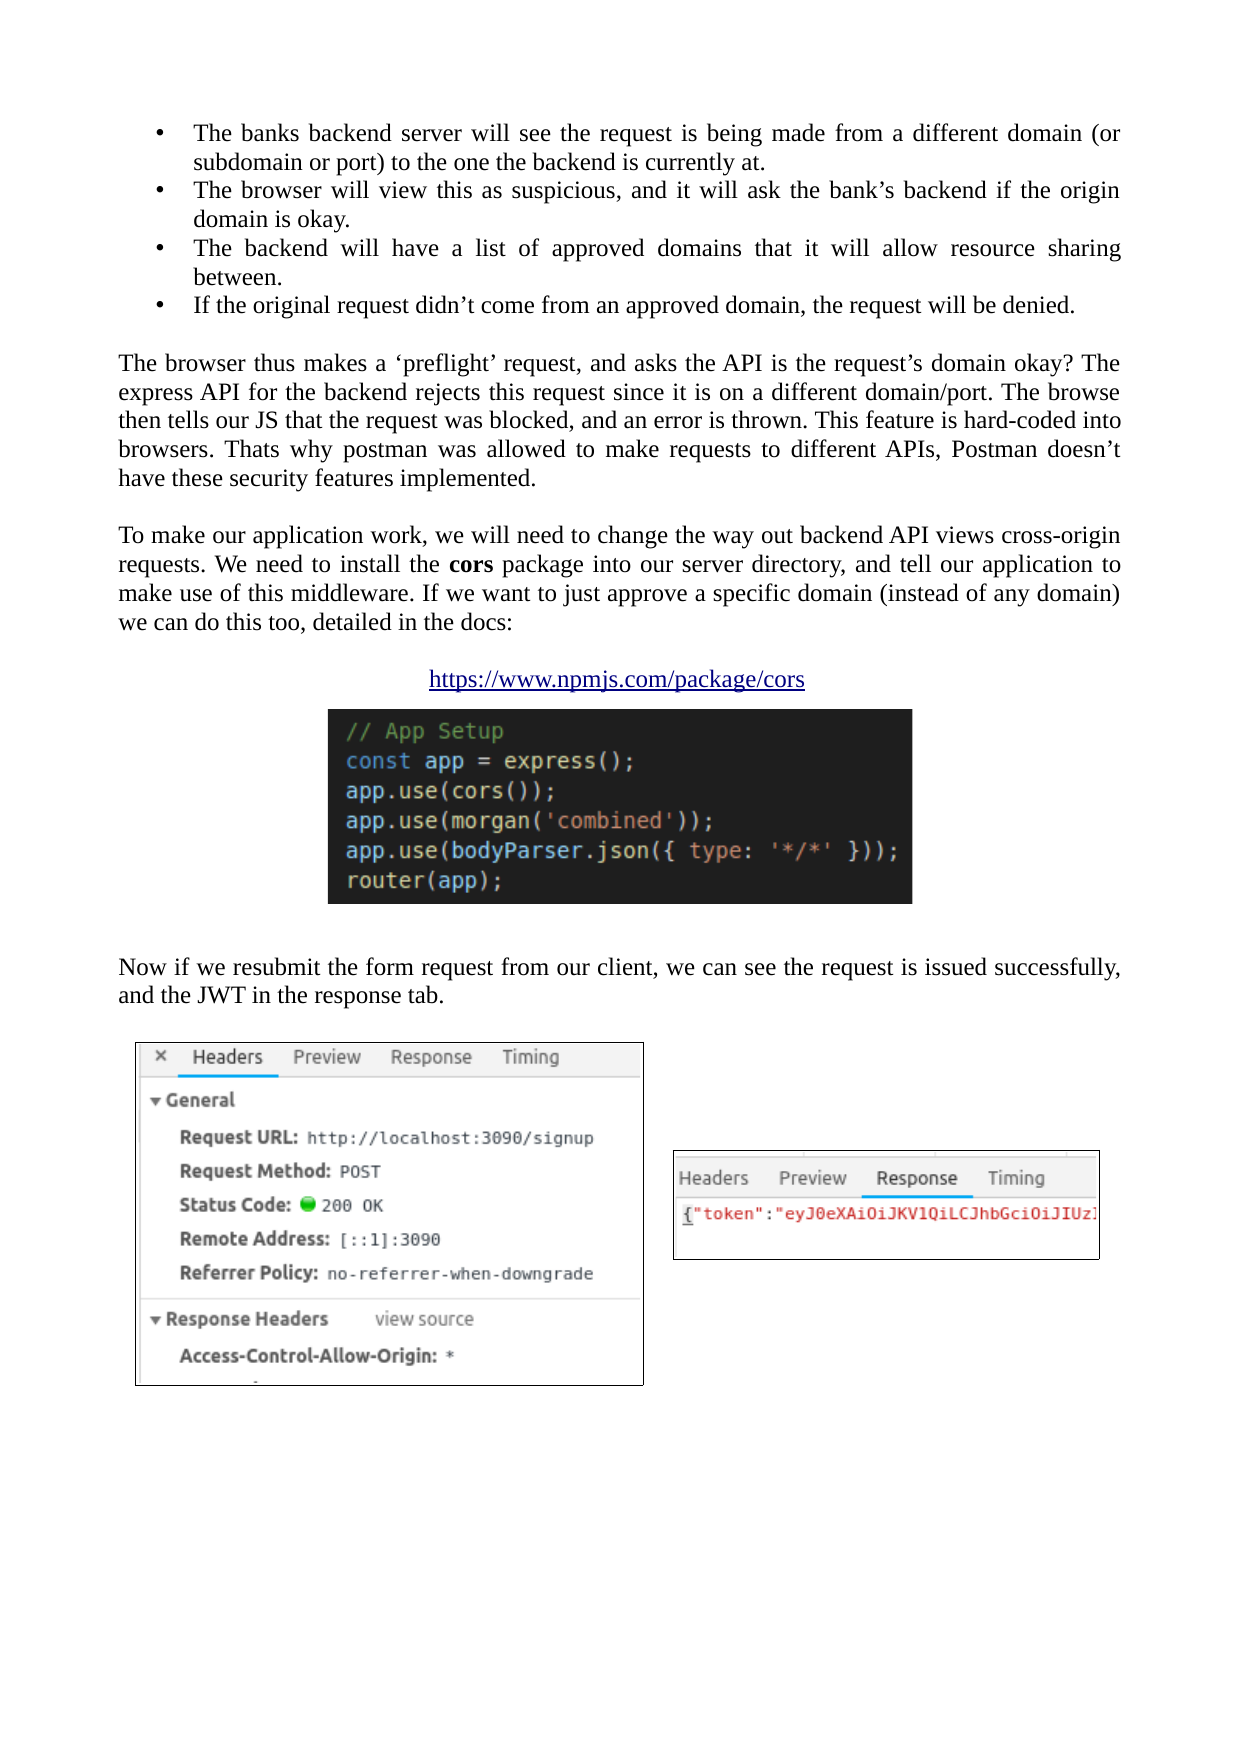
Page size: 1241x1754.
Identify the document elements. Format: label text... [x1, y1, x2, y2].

list The banks backend server will see the request is being made from a different domain (or subdomain or port) to the one the backend is currently at. [156, 118, 1122, 176]
text Now if we resubmit the form request from our client, we can see the request is issued successfully, and the JWT in the response tab. [118, 952, 1122, 1009]
list If the original request didn’t come from an approved domain, the request will be denied. [156, 291, 1122, 319]
list The backend will have a list of approved domains that it will allow resource sharing between. [156, 233, 1122, 291]
picture [327, 709, 913, 904]
text To make our application work, we will need to change the way out backend API views cross-origin requests. We need to install the cors package into our server directory, and tell our application to make use of this middleware. If we want to just approve a specific domain (instead of any domain) we can do this too, detailed in the docs: [118, 521, 1122, 636]
list The browser will view this as suspicious, and it will ask the bank’s backend if the origin domain is okay. [156, 176, 1122, 233]
picture [138, 1044, 641, 1383]
text https://www.npmjs.com/package/cors [118, 664, 1122, 693]
text The browser thus makes a ‘preflight’ request, and asks the API is the request’s domain okay? The express API for the backend rejects this request since it is on a different domain/port. The browse then tells our JS that the request was blocked, and an error is thrown. This feature is hard-coded into browsers. Thats why postman was allowed to make requests to different APIs, Postman doesn’t have these security features implemented. [118, 348, 1122, 492]
picture [675, 1152, 1097, 1257]
